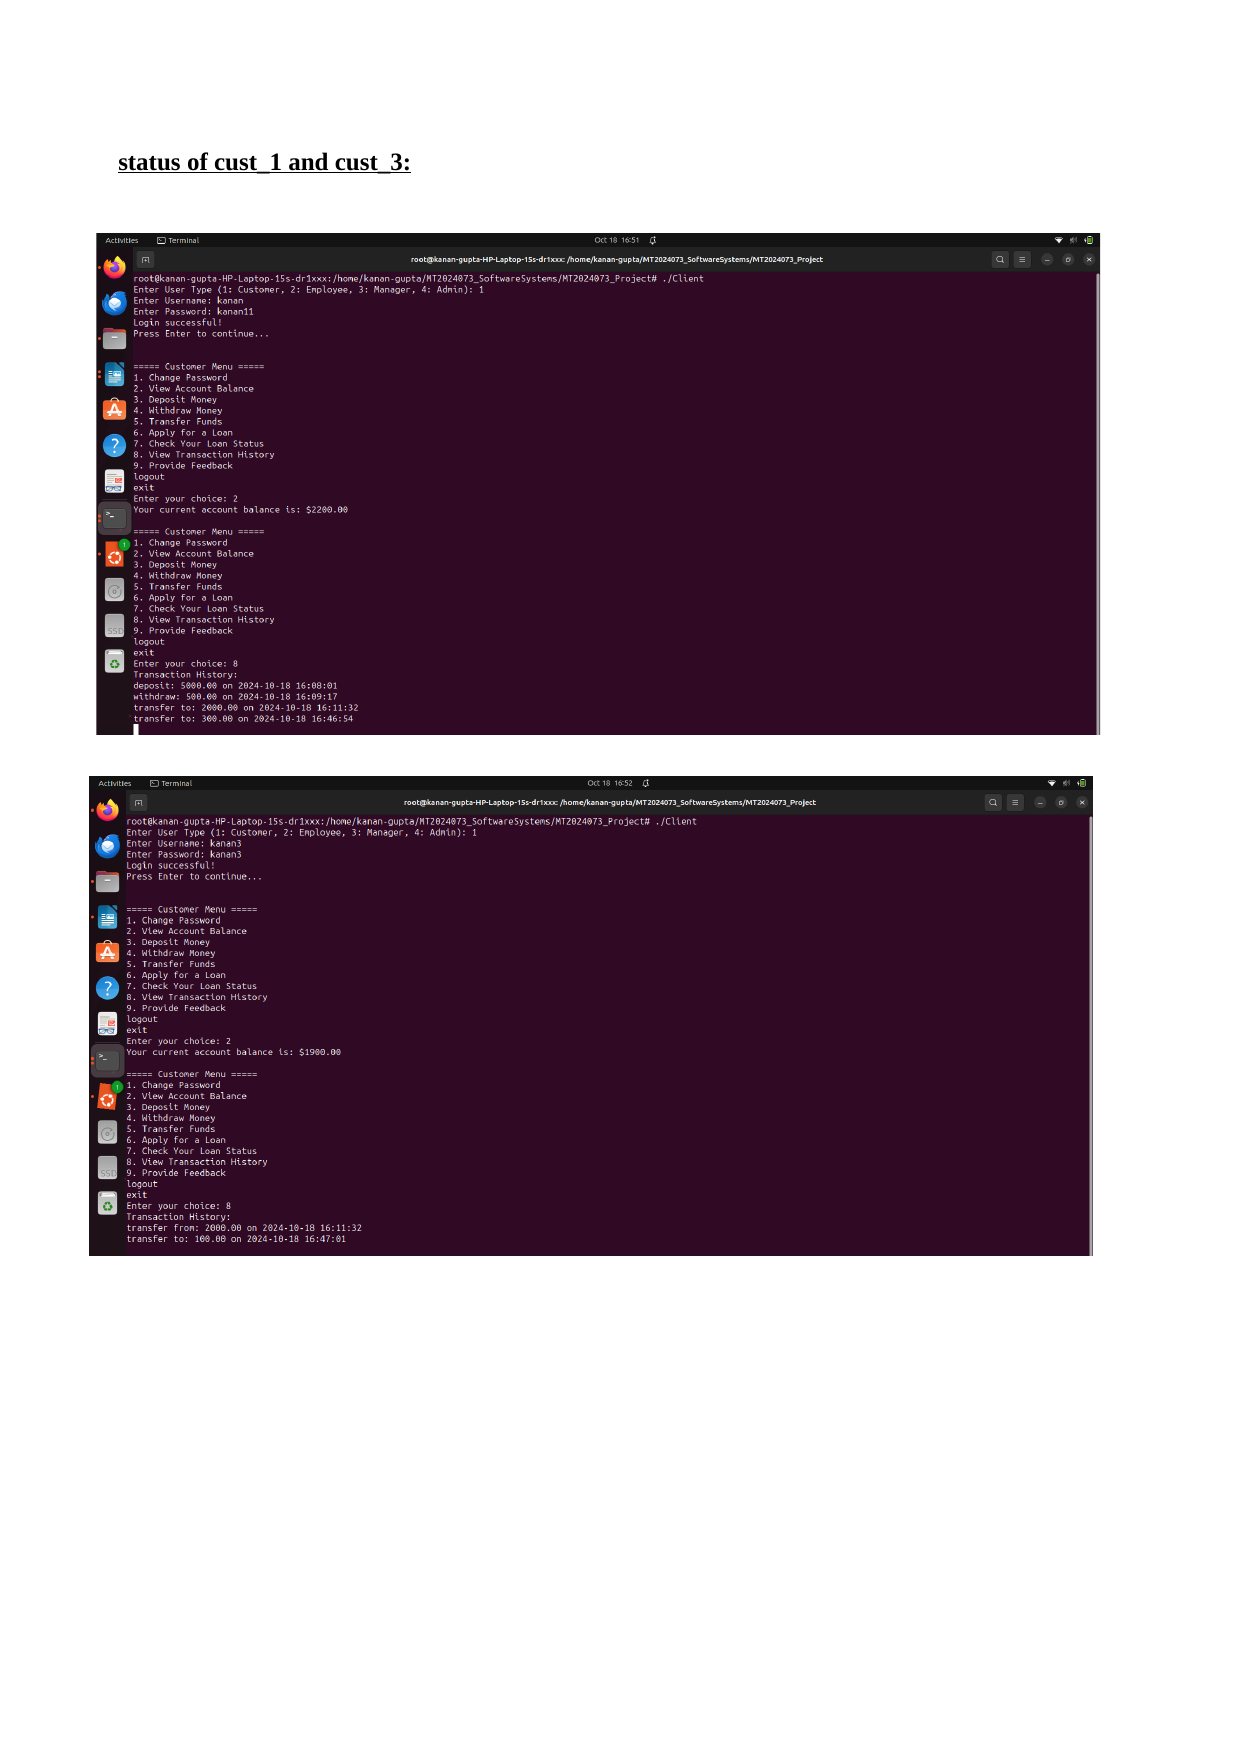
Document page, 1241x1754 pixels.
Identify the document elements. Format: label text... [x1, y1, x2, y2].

text status of cust_1 and cust_3: [118, 118, 1122, 176]
picture [89, 776, 1093, 1256]
picture [96, 233, 1101, 735]
